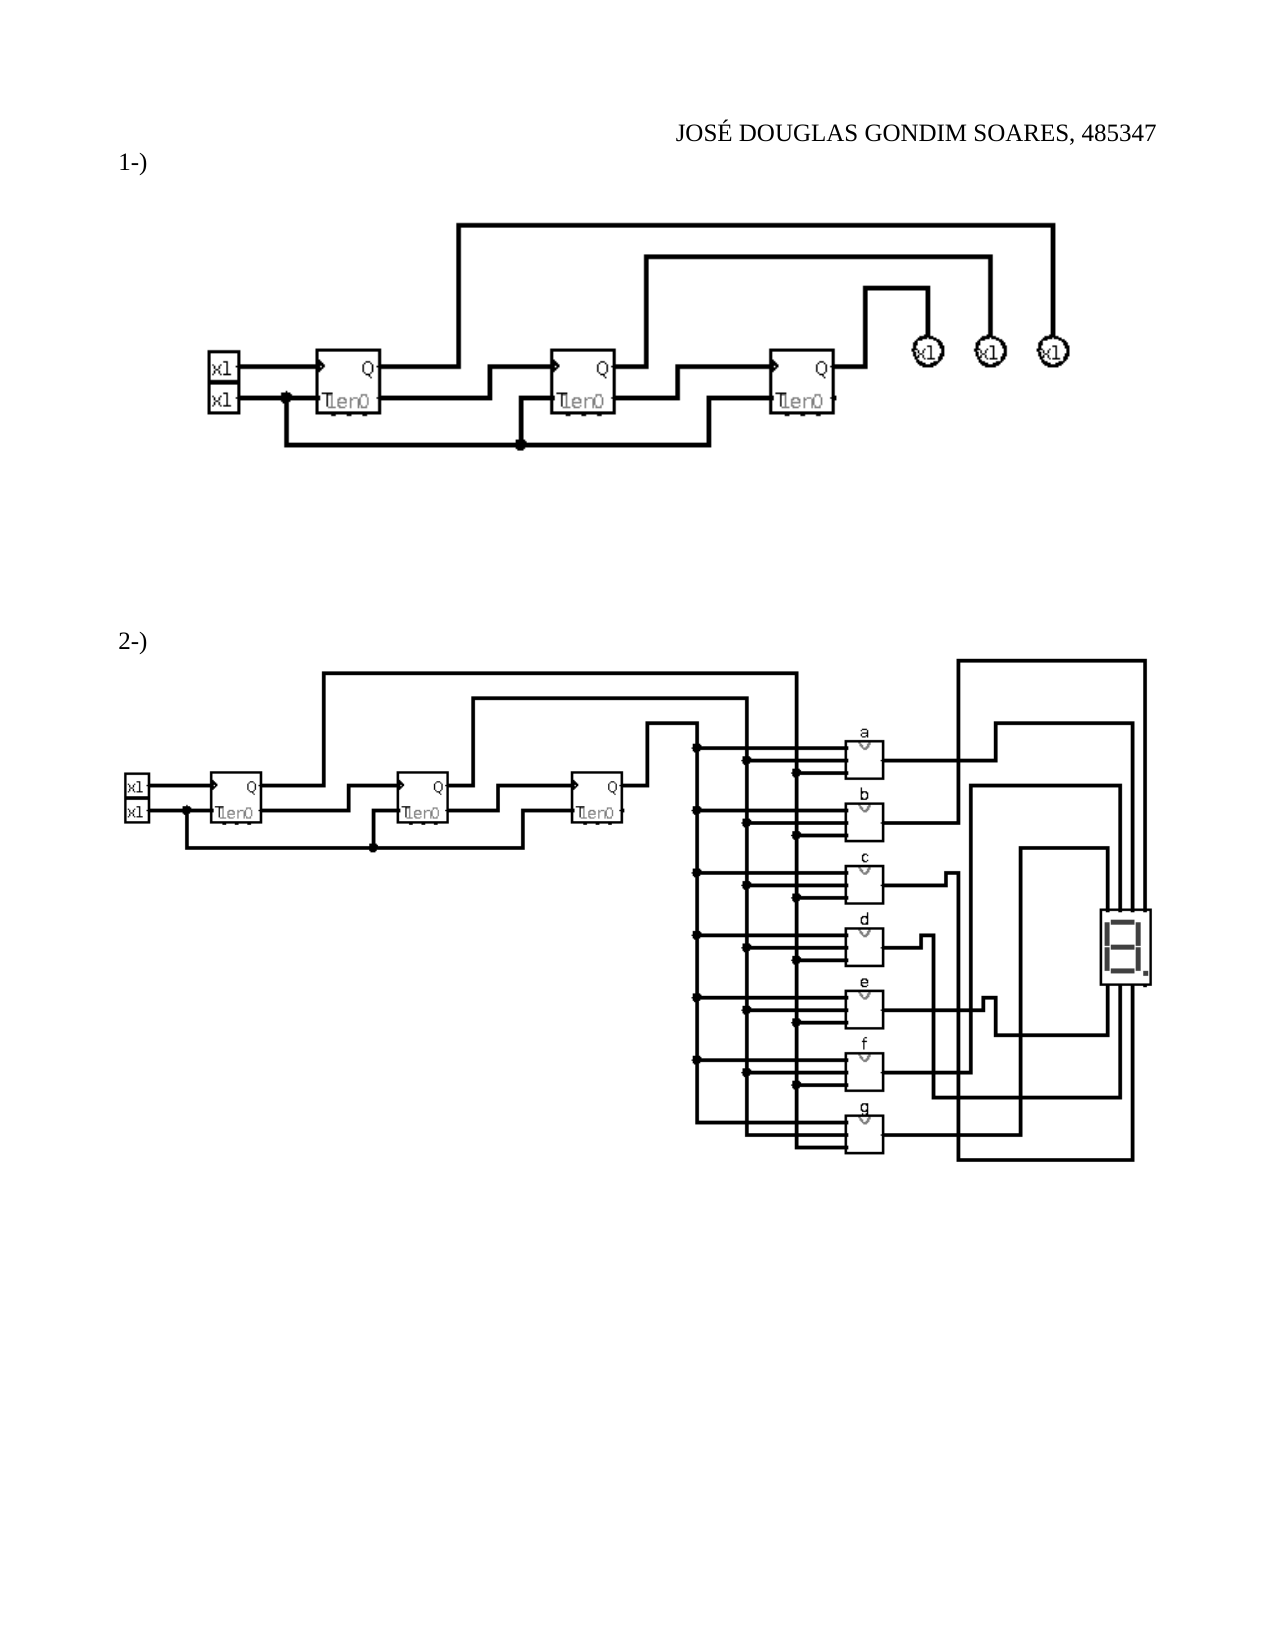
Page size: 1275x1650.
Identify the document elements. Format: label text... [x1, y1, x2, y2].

text JOSÉ DOUGLAS GONDIM SOARES, 485347 [118, 118, 1157, 147]
picture [118, 655, 1157, 1167]
text 2-) [118, 626, 1157, 655]
picture [200, 217, 1075, 454]
text 1-) [118, 147, 1157, 176]
